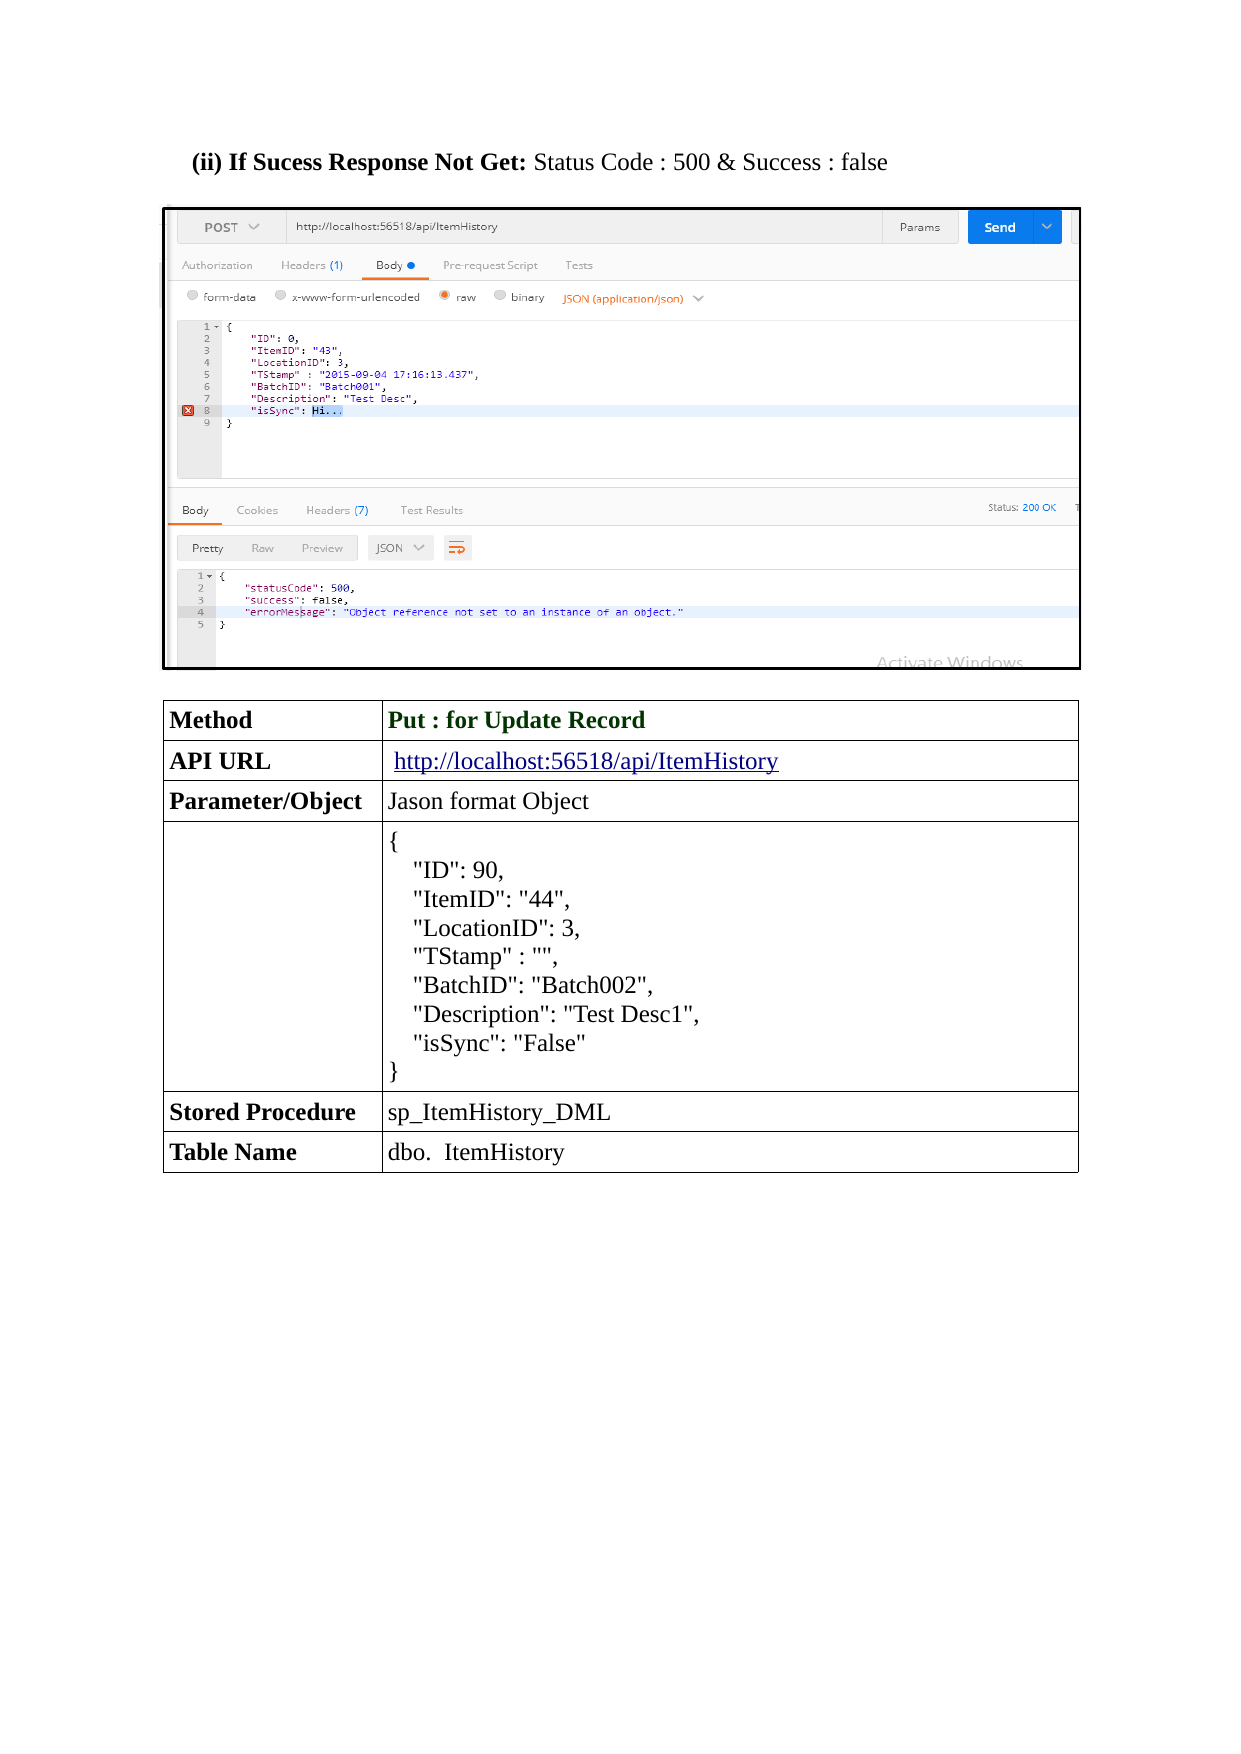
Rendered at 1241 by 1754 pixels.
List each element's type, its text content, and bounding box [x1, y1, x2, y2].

table_cell http://localhost:56518/api/ItemHistory [383, 741, 1078, 780]
table_cell Table Name [164, 1132, 382, 1172]
table_header Method [164, 701, 382, 740]
picture [159, 204, 1082, 671]
table_cell { "ID": 90, "ItemID": "44", "LocationID": 3, "TStamp" : "", "BatchID": "Batch002", "Description": "Test Desc1", "isSync": "False" } [383, 822, 1078, 1091]
table_cell Parameter/Object [164, 781, 382, 821]
table_cell Stored Procedure [164, 1092, 382, 1131]
table_cell sp_ItemHistory_DML [383, 1092, 1078, 1131]
table_cell dbo. ItemHistory [383, 1132, 1078, 1172]
table_cell Jason format Object [383, 781, 1078, 821]
text (ii) If Sucess Response Not Get: Status Code : 500 & Success : false [118, 147, 1122, 176]
table_cell API URL [164, 741, 382, 780]
table_header Put : for Update Record [383, 701, 1078, 740]
table_cell [164, 822, 382, 1091]
